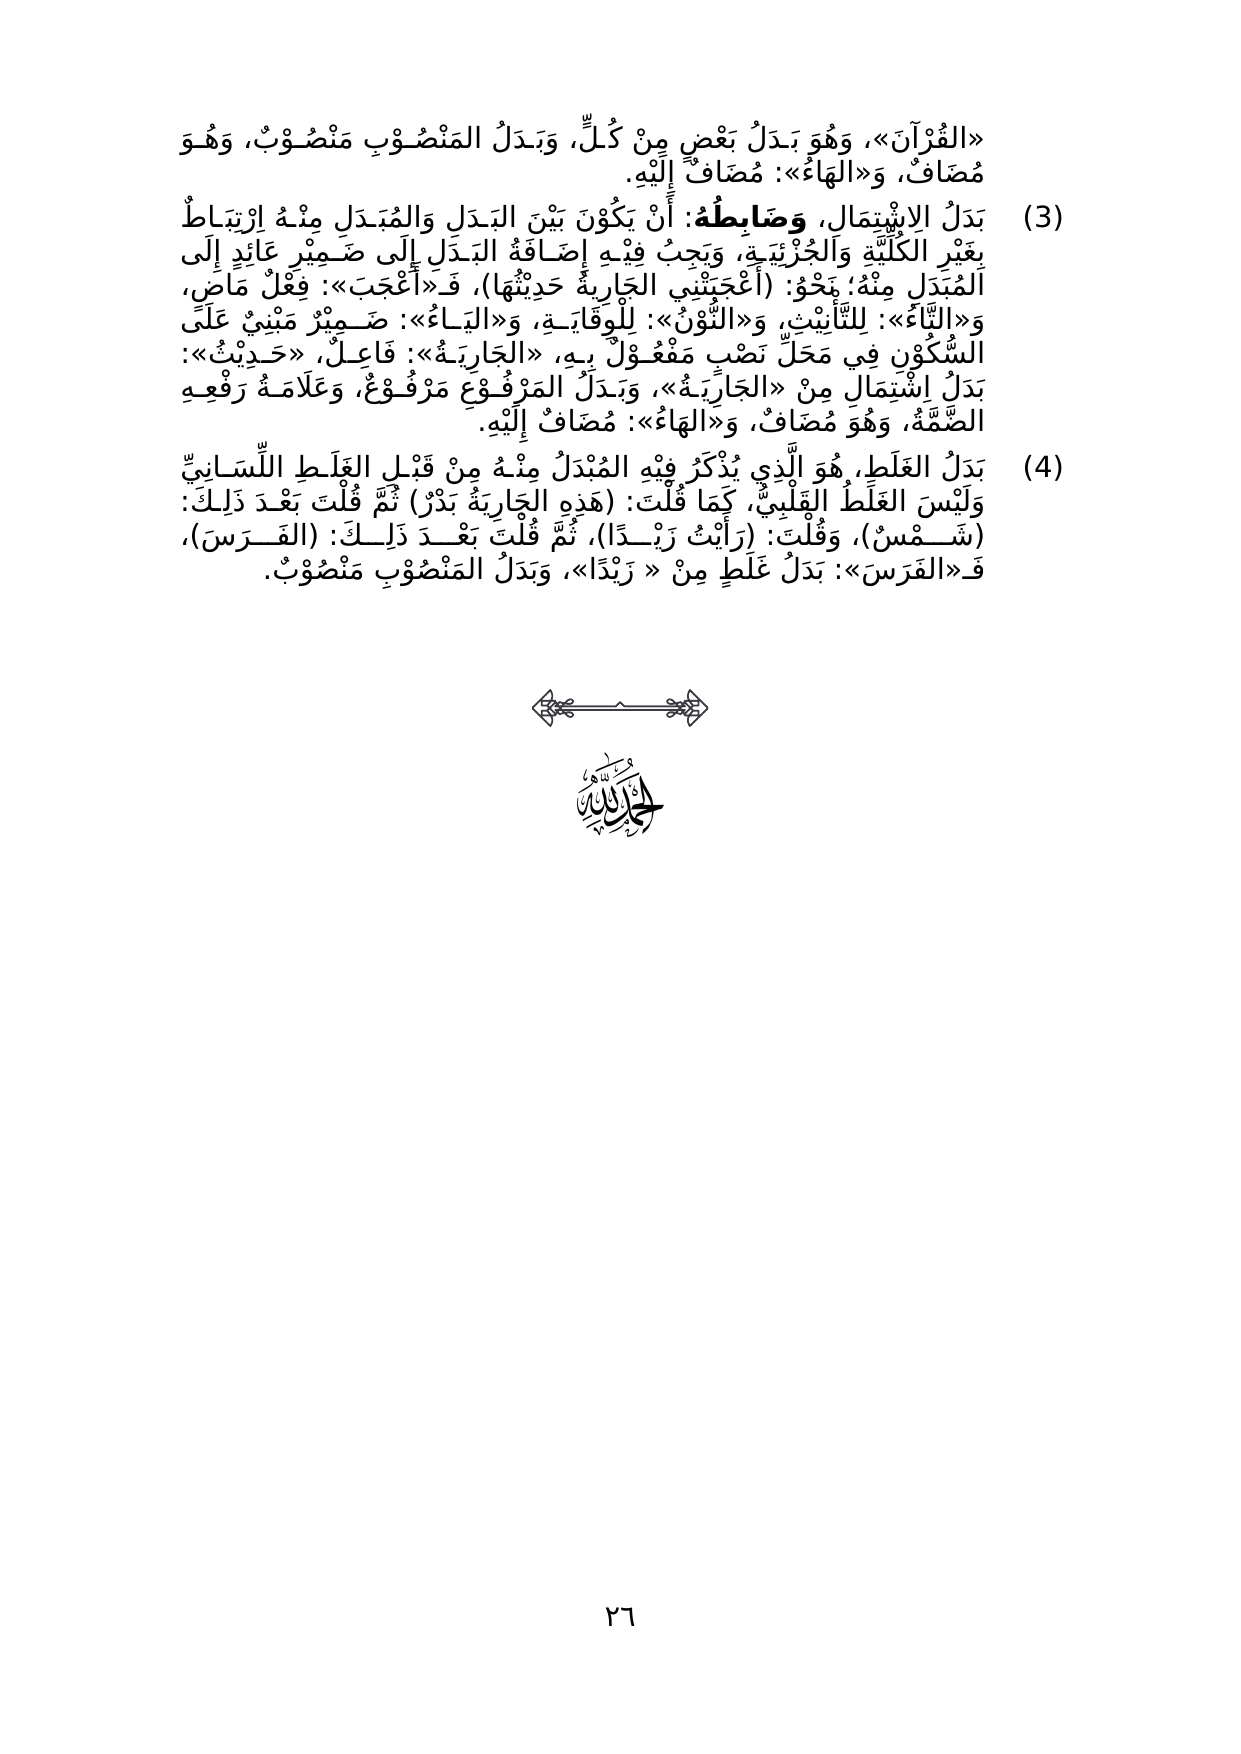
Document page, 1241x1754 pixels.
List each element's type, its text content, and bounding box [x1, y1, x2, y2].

list بَدَلُ الغَلَطِ، هُوَ الَّذِي يُذْكَرُ فِيْهِ المُبْدَلُ مِنْهُ مِنْ قَبْلِ الغَلَطِ اللِّسَانِيِّ وَلَيْسَ الغَلَطُ القَلْبِيُّ، كَمَا قُلْتَ: (هَذِهِ الجَارِيَةُ بَدْرٌ) ثُمَّ قُلْتَ بَعْدَ ذَلِكَ: (شَمْسٌ)، وَقُلْتَ: (رَأَيْتُ زَيْدًا)، ثُمَّ قُلْتَ بَعْدَ ذَلِكَ: (الفَرَسَ)، فَـ«الفَرَسَ»: بَدَلُ غَلَطٍ مِنْ « زَيْدًا»، وَبَدَلُ المَنْصُوْبِ مَنْصُوْبٌ. [180, 450, 1023, 586]
picture [531, 689, 709, 727]
list «القُرْآنَ»، وَهُوَ بَدَلُ بَعْضٍ مِنْ كُلٍّ، وَبَدَلُ المَنْصُوْبِ مَنْصُوْبٌ، وَهُوَ مُضَافٌ، وَ«الهَاءُ»: مُضَافٌ إِلَيْهِ. [180, 121, 1023, 189]
picture [565, 739, 676, 850]
list بَدَلُ الِاشْتِمَالِ، وَضَابِطُهُ: أَنْ يَكُوْنَ بَيْنَ البَدَلِ وَالمُبَدَلِ مِنْهُ اِرْتِبَاطٌ بِغَيْرِ الكُلِّيَّةِ وَالجُزْئِيَةِ، وَيَجِبُ فِيْهِ إِضَافَةُ البَدَلِ إِلَى ضَمِيْرِ عَائِدٍ إِلَى المُبَدَلِ مِنْهُ؛ نَحْوُ: (أَعْجَبَتْنِي الجَارِيةُ حَدِيْثُهَا)، فَـ«أَعْجَبَ»: فِعْلٌ مَاضٍ، وَ«التَّاءُ»: لِلتَّأْنِيْثِ، وَ«النُّوْنُ»: لِلْوِقَايَةِ، وَ«اليَاءُ»: ضَمِيْرٌ مَبْنِيٌ عَلَى السُّكُوْنِ فِي مَحَلِّ نَصْبٍ مَفْعُوْلٌ بِهِ، «الجَارِيَةُ»: فَاعِلٌ، «حَدِيْثُ»: بَدَلُ اِشْتِمَالِ مِنْ «الجَارِيَةُ»، وَبَدَلُ المَرْفُوْعِ مَرْفُوْعٌ، وَعَلَامَةُ رَفْعِهِ الضَّمَّةُ، وَهُوَ مُضَافٌ، وَ«الهَاءُ»: مُضَافٌ إِلَيْهِ. [180, 201, 1023, 438]
